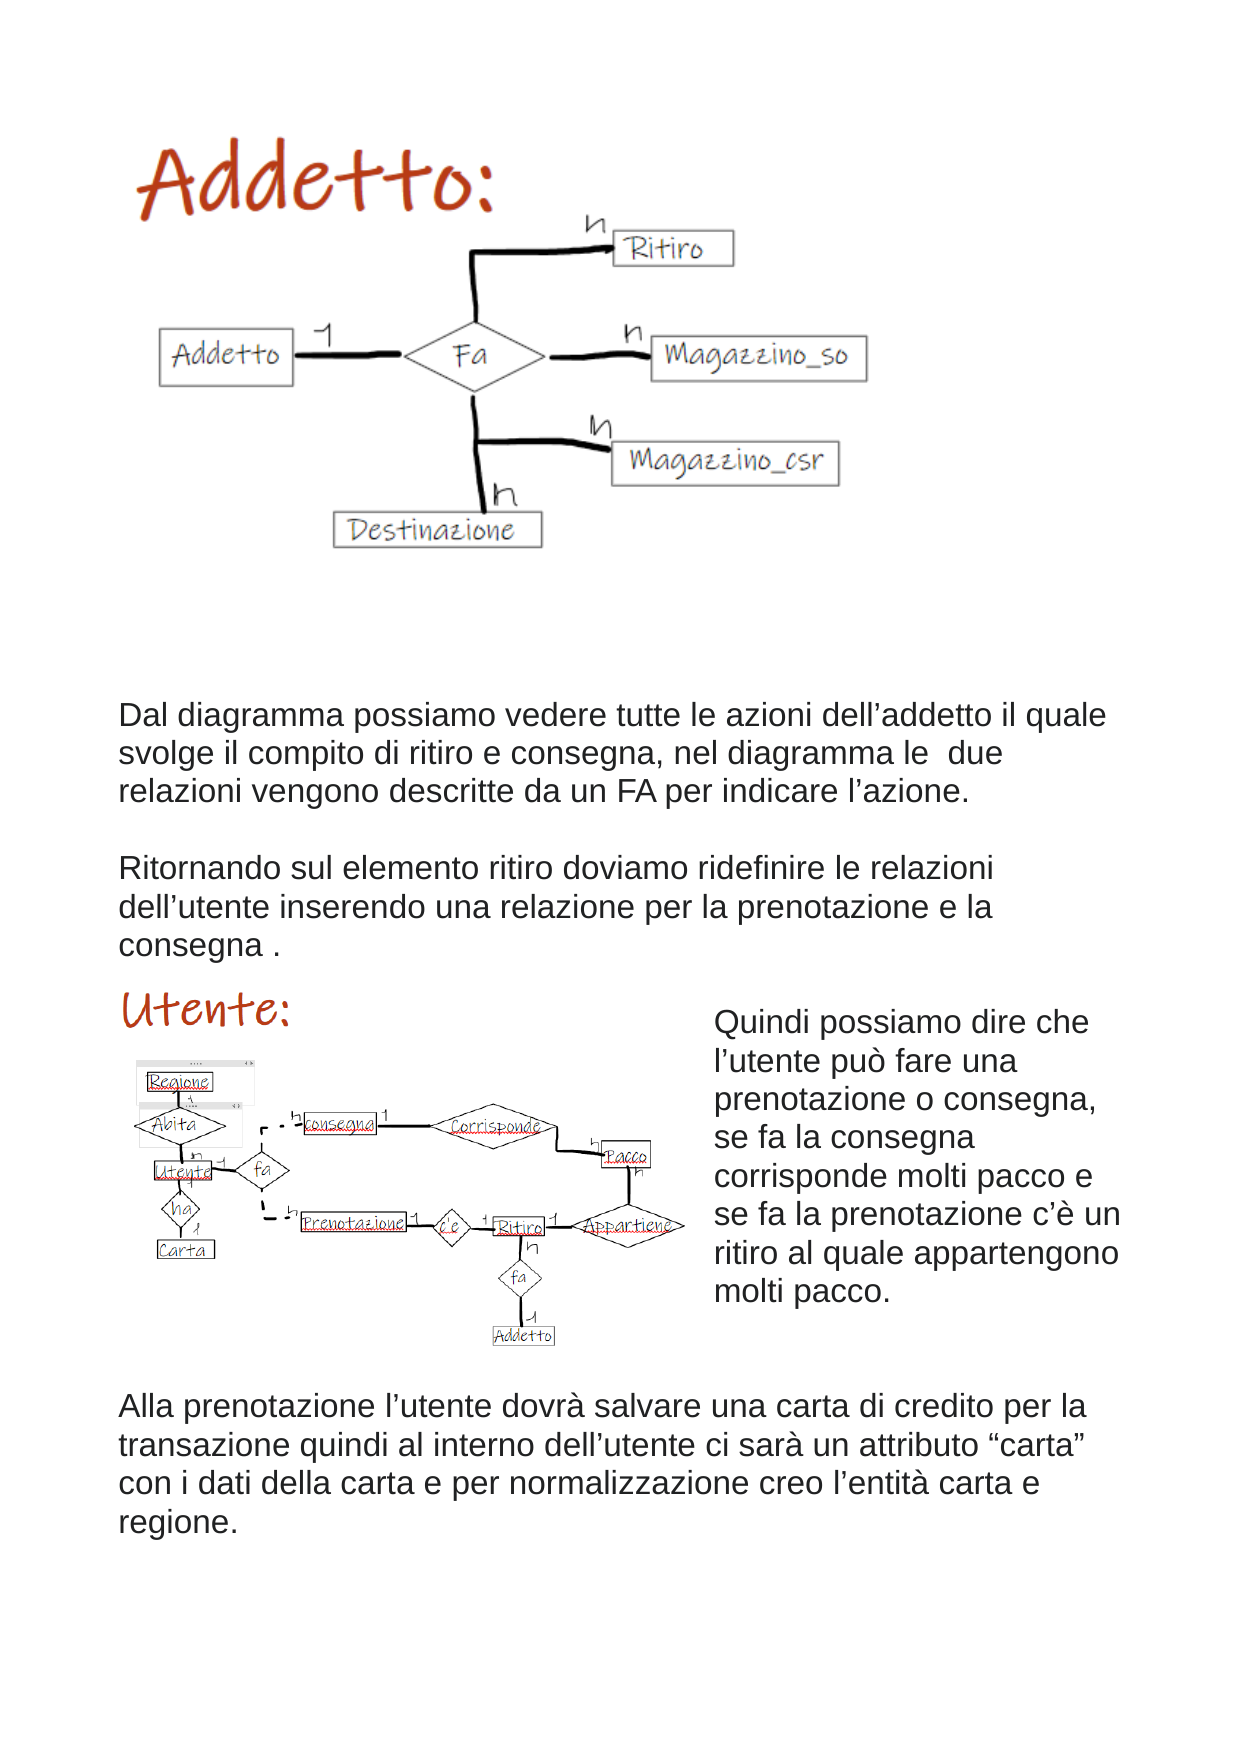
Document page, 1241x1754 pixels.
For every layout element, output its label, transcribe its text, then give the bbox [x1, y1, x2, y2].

text Dal diagramma possiamo vedere tutte le azioni dell’addetto il quale svolge il compito di ritiro e consegna, nel diagramma le due relazioni vengono descritte da un FA per indicare l’azione. [118, 695, 1122, 810]
text Alla prenotazione l’utente dovrà salvare una carta di credito per la transazione quindi al interno dell’utente ci sarà un attributo “carta” con i dati della carta e per normalizzazione creo l’entità carta e regione. [118, 1387, 1122, 1540]
text Quindi possiamo dire che l’utente può fare una prenotazione o consegna, se fa la consegna corrisponde molti pacco e se fa la prenotazione c’è un ritiro al quale appartengono molti pacco. [714, 1002, 1122, 1310]
text Ritornando sul elemento ritiro doviamo ridefinire le relazioni dell’utente inserendo una relazione per la prenotazione e la consegna . [118, 848, 1122, 964]
picture [121, 128, 923, 607]
picture [112, 978, 714, 1375]
